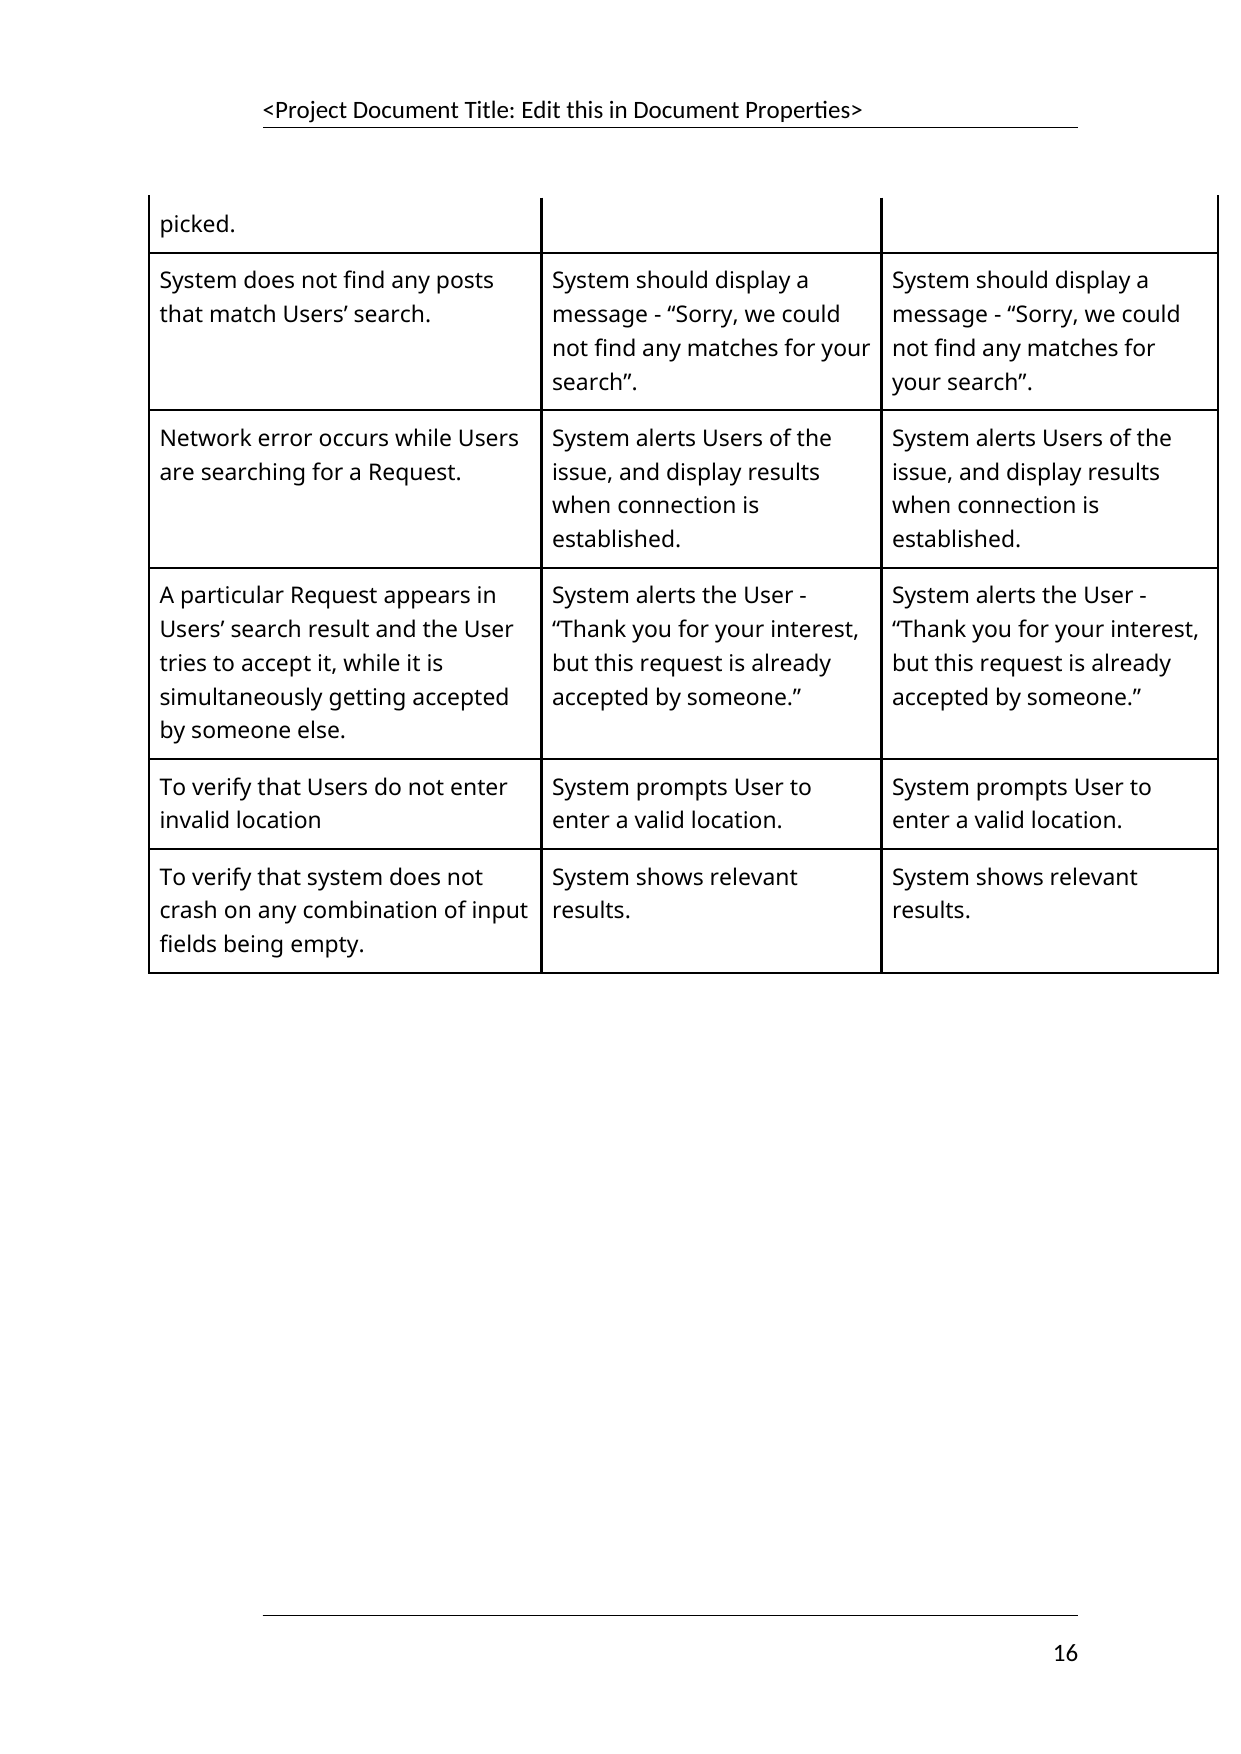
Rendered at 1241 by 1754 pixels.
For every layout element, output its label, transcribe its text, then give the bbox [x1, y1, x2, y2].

table_cell System shows relevant results. [883, 850, 1217, 972]
table_cell System alerts the User - “Thank you for your interest, but this request is already accepted by someone.” [543, 569, 880, 758]
table_cell picked. [150, 198, 540, 252]
table_cell A particular Request appears in Users’ search result and the User tries to accept it, while it is simultaneously getting accepted by someone else. [150, 569, 540, 758]
table_cell System prompts User to enter a valid location. [883, 760, 1217, 848]
table_cell To verify that Users do not enter invalid location [150, 760, 540, 848]
table_cell System alerts Users of the issue, and display results when connection is established. [543, 411, 880, 567]
table_cell System alerts Users of the issue, and display results when connection is established. [883, 411, 1217, 567]
table_cell System prompts User to enter a valid location. [543, 760, 880, 848]
table_cell System should display a message - “Sorry, we could not find any matches for your search”. [883, 254, 1217, 409]
table_cell System should display a message - “Sorry, we could not find any matches for your search”. [543, 254, 880, 409]
table_cell System does not find any posts that match Users’ search. [150, 254, 540, 409]
table_cell Network error occurs while Users are searching for a Request. [150, 411, 540, 567]
table_cell To verify that system does not crash on any combination of input fields being empty. [150, 850, 540, 972]
table_cell [543, 198, 880, 252]
table_cell [883, 198, 1217, 252]
table_cell System shows relevant results. [543, 850, 880, 972]
table_cell System alerts the User - “Thank you for your interest, but this request is already accepted by someone.” [883, 569, 1217, 758]
